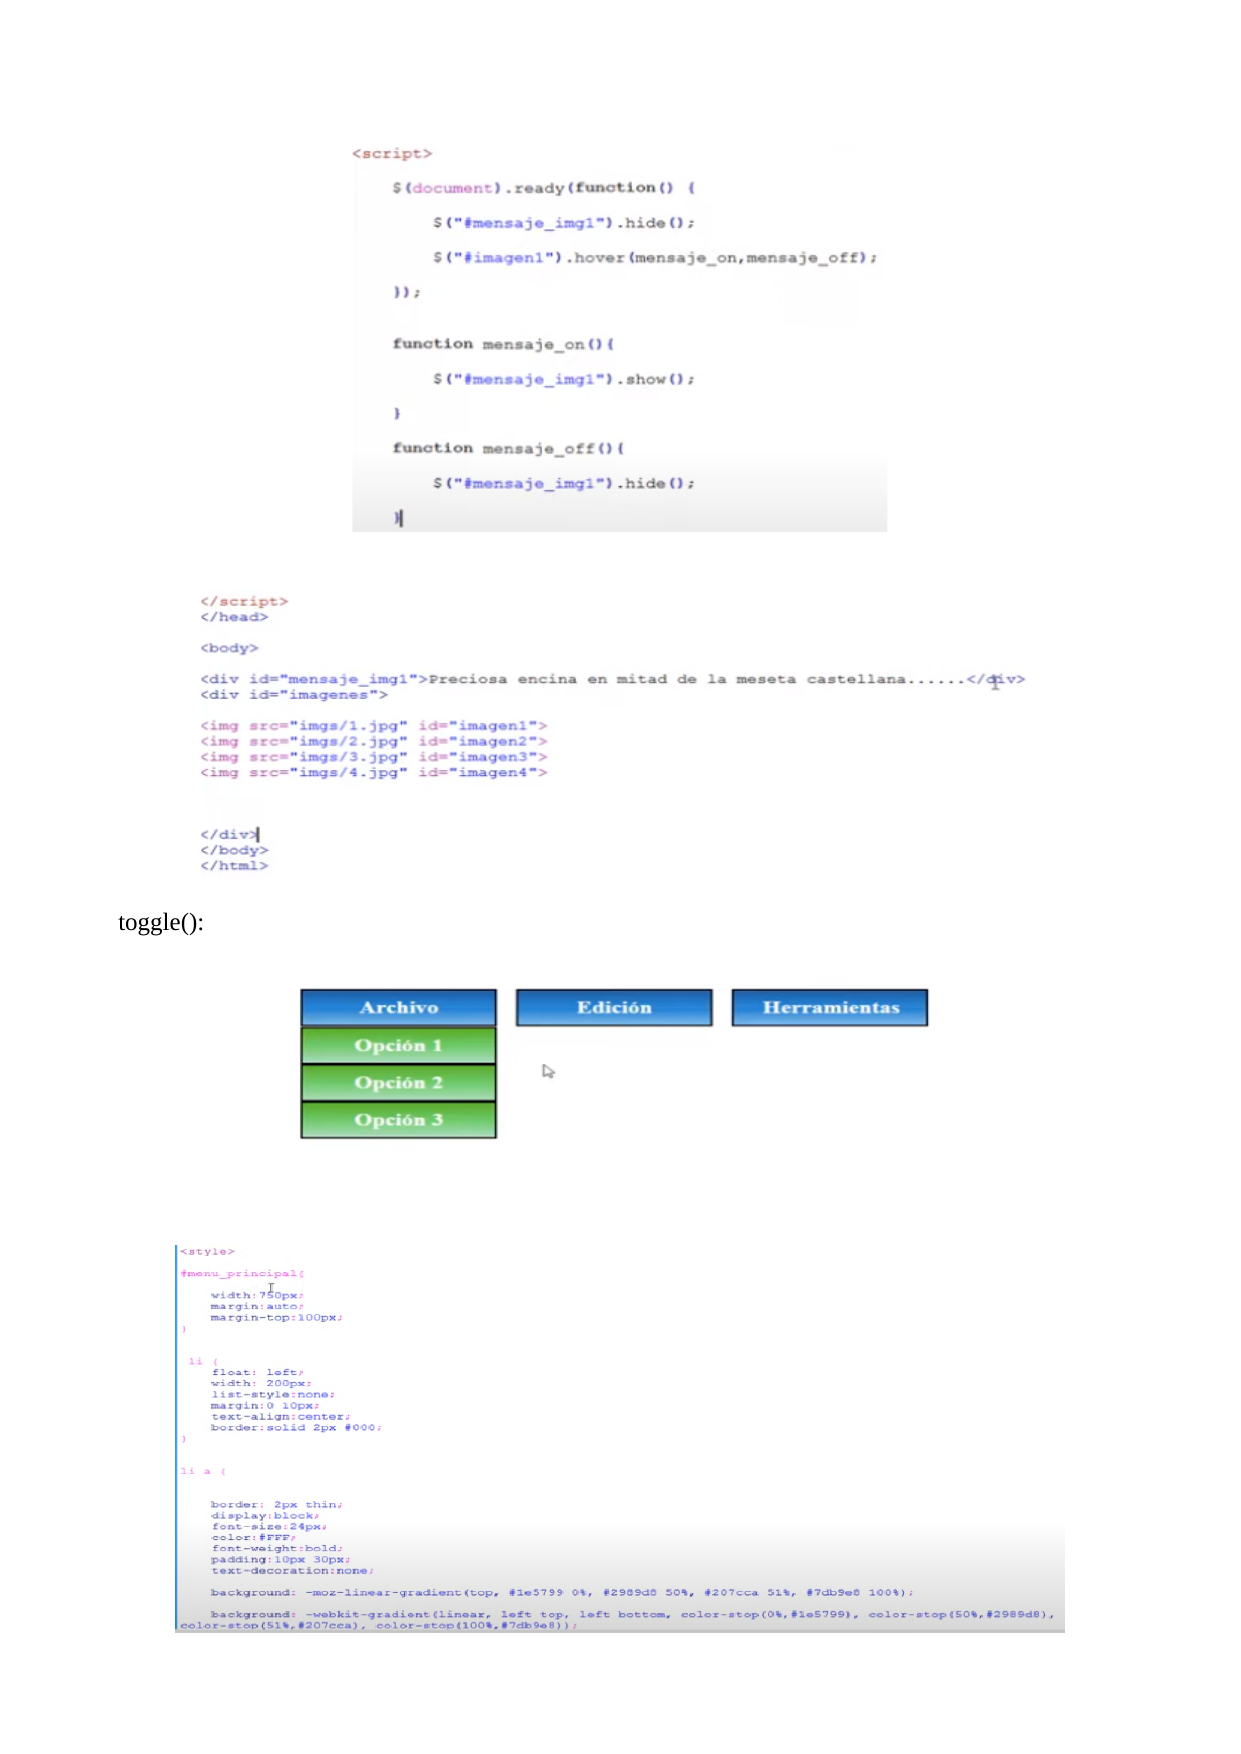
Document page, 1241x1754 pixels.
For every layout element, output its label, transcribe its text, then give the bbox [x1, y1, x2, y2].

picture [175, 1245, 1065, 1633]
text toggle(): [118, 907, 1122, 936]
picture [352, 146, 888, 532]
picture [201, 589, 1039, 879]
picture [289, 965, 951, 1159]
